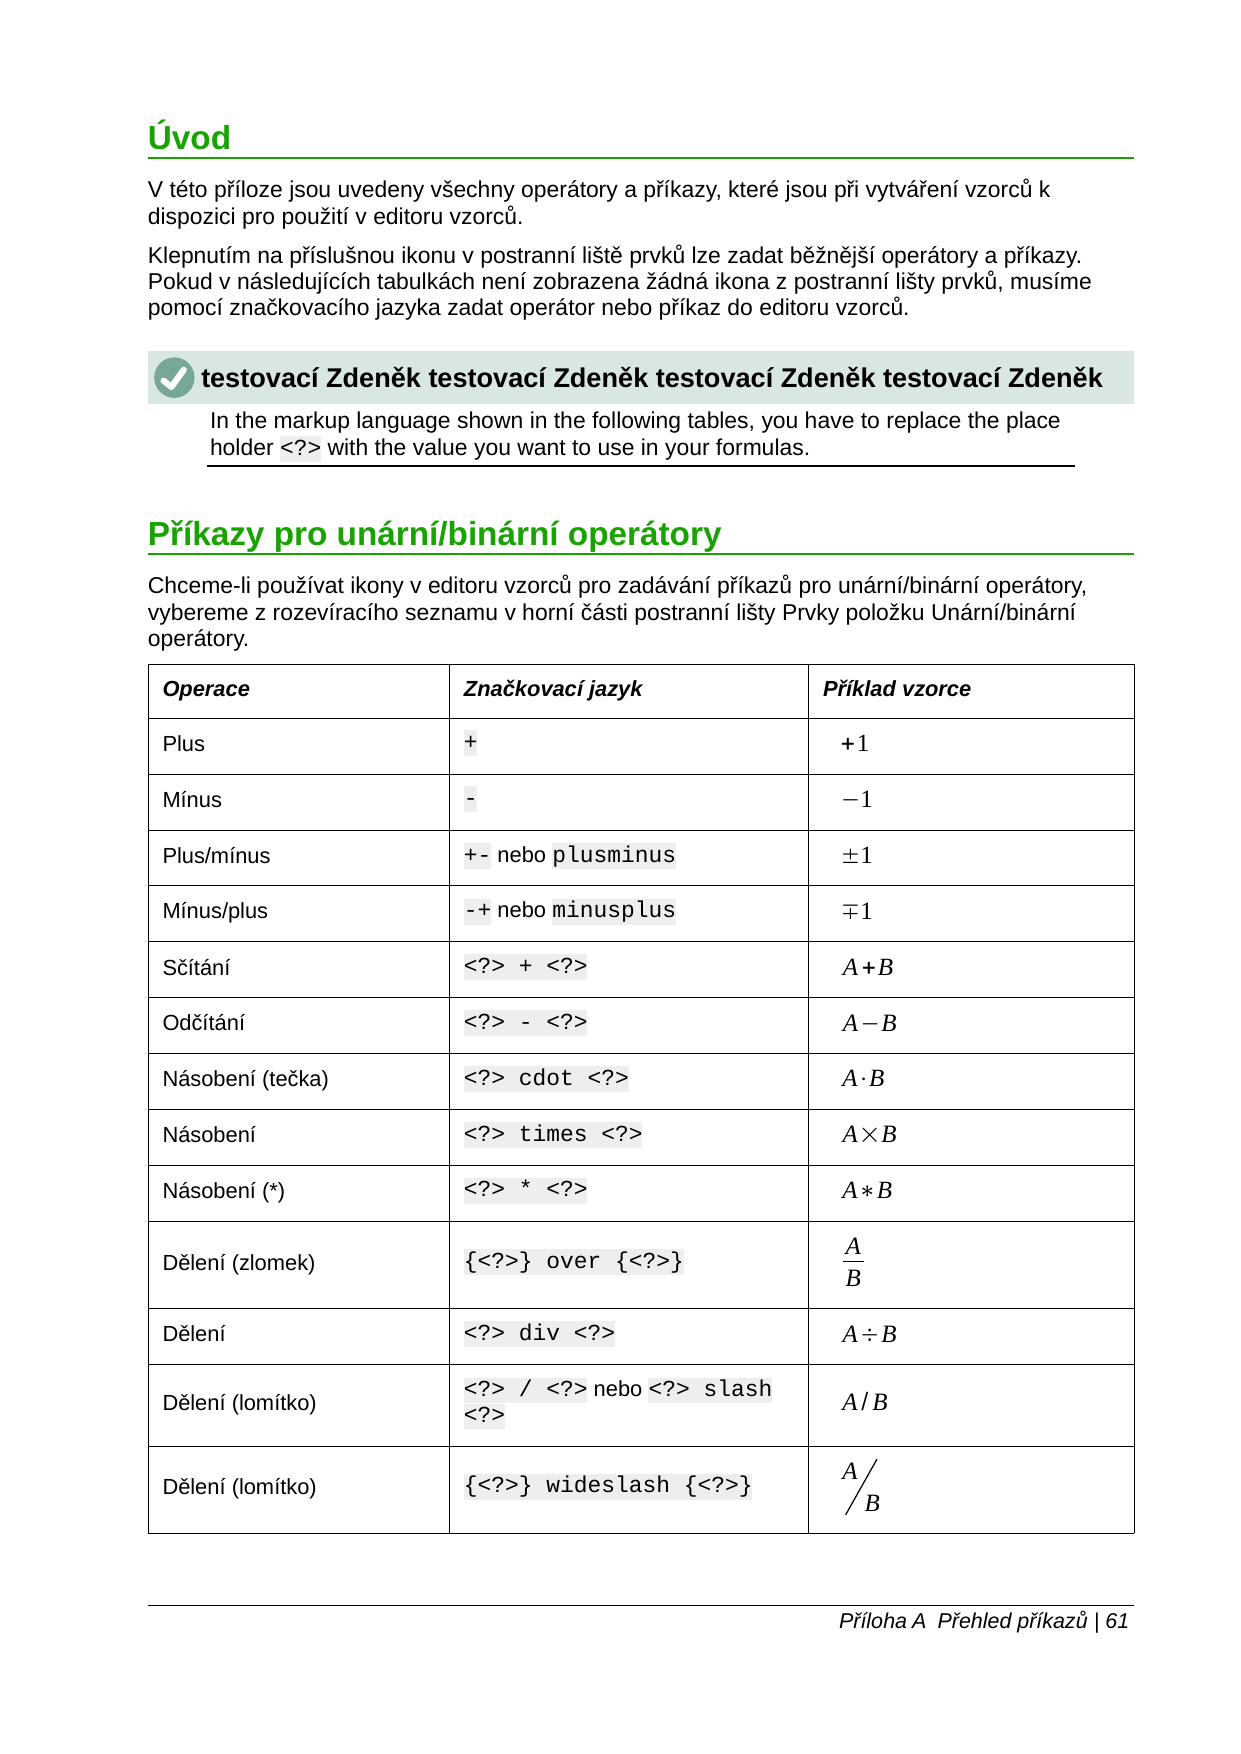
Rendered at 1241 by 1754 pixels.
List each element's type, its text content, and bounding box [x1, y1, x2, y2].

subtitle testovací Zdeněk testovací Zdeněk testovací Zdeněk testovací Zdeněk [148, 351, 1134, 404]
table_cell Násobení (*) [149, 1166, 449, 1221]
table_cell Sčítání [149, 942, 449, 997]
table_cell [809, 1110, 1134, 1165]
table_cell Dělení [149, 1309, 449, 1364]
table_cell - [450, 775, 808, 829]
table_cell [809, 1222, 1134, 1308]
table_cell [809, 942, 1134, 997]
table_cell <?> + <?> [450, 942, 808, 997]
text Klepnutím na příslušnou ikonu v postranní liště prvků lze zadat běžnější operátory a příkazy. Pokud v následujících tabulkách není zobrazena žádná ikona z postranní lišty prvků, musíme pomocí značkovacího jazyka zadat operátor nebo příkaz do editoru vzorců. [148, 242, 1134, 321]
text V této příloze jsou uvedeny všechny operátory a příkazy, které jsou při vytváření vzorců k dispozici pro použití v editoru vzorců. [148, 176, 1134, 229]
table_cell -+ nebo minusplus [450, 886, 808, 941]
table_cell <?> cdot <?> [450, 1054, 808, 1109]
table_cell Plus/mínus [149, 831, 449, 885]
table_cell <?> / <?> nebo <?> slash <?> [450, 1365, 808, 1446]
table_header Značkovací jazyk [450, 665, 808, 718]
table_header Operace [149, 665, 449, 718]
table_cell <?> times <?> [450, 1110, 808, 1165]
table_cell Násobení (tečka) [149, 1054, 449, 1109]
table_cell [809, 998, 1134, 1053]
table_cell [809, 1166, 1134, 1221]
table_cell [809, 1054, 1134, 1109]
table_cell Dělení (zlomek) [149, 1222, 449, 1308]
table_cell +- nebo plusminus [450, 831, 808, 885]
table_cell Plus [149, 719, 449, 773]
table_cell Dělení (lomítko) [149, 1447, 449, 1532]
table_cell Dělení (lomítko) [149, 1365, 449, 1446]
table_cell [809, 886, 1134, 941]
table_cell Mínus [149, 775, 449, 829]
table_cell [809, 1447, 1134, 1532]
table_cell [809, 1309, 1134, 1364]
text Chceme-li používat ikony v editoru vzorců pro zadávání příkazů pro unární/binární operátory, vybereme z rozevíracího seznamu v horní části postranní lišty Prvky položku Unární/binární operátory. [148, 572, 1134, 652]
table_cell <?> * <?> [450, 1166, 808, 1221]
subtitle Úvod [148, 118, 1134, 157]
table_cell {<?>} over {<?>} [450, 1222, 808, 1308]
table_cell Odčítání [149, 998, 449, 1053]
table_cell <?> div <?> [450, 1309, 808, 1364]
text In the markup language shown in the following tables, you have to replace the place holder <?> with the value you want to use in your formulas. [207, 404, 1075, 465]
table_cell <?> - <?> [450, 998, 808, 1053]
subtitle Příkazy pro unární/binární operátory [148, 514, 1134, 553]
table_cell [809, 831, 1134, 885]
table_cell [809, 719, 1134, 773]
table_cell Násobení [149, 1110, 449, 1165]
table_cell [809, 775, 1134, 829]
table_cell [809, 1365, 1134, 1446]
table_cell {<?>} wideslash {<?>} [450, 1447, 808, 1532]
table_cell + [450, 719, 808, 773]
table_header Příklad vzorce [809, 665, 1134, 718]
table_cell Mínus/plus [149, 886, 449, 941]
